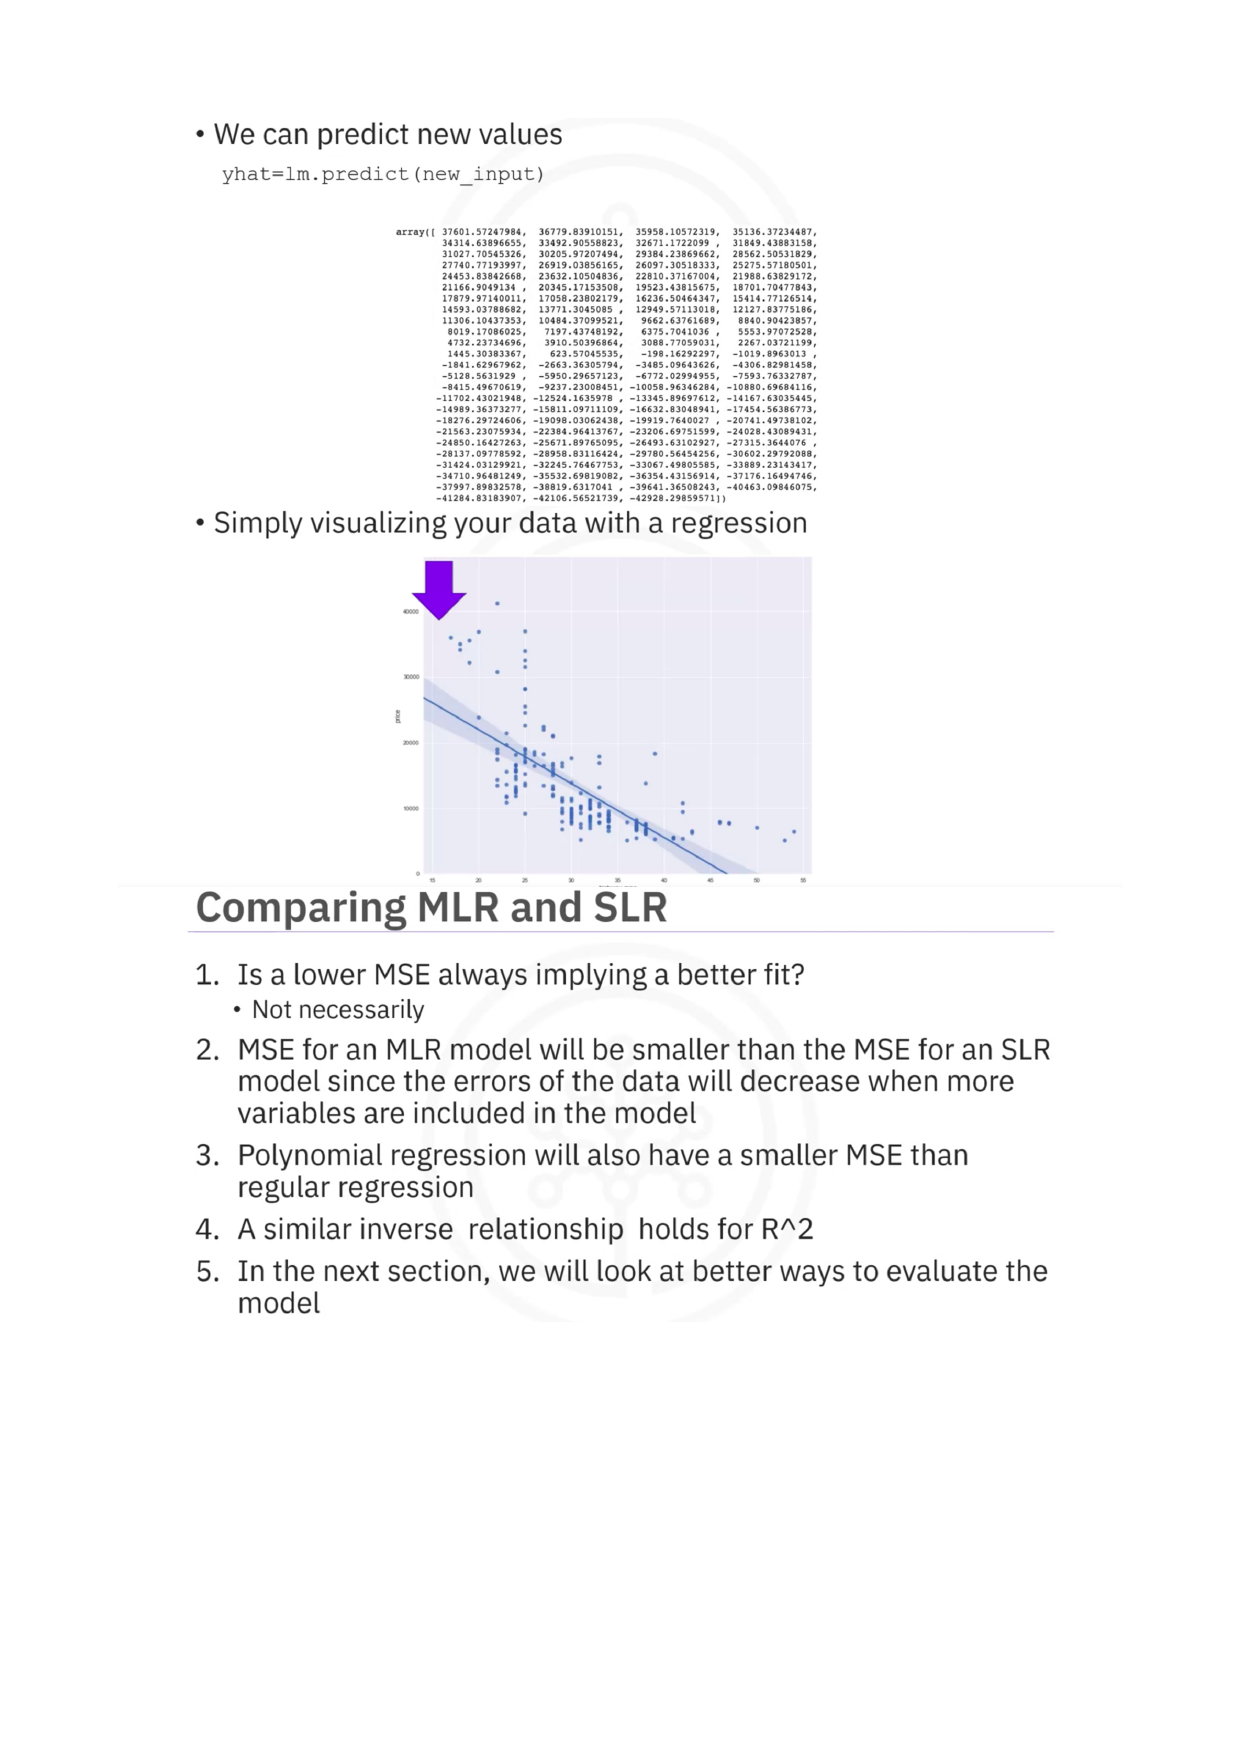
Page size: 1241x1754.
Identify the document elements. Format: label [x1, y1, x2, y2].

picture [118, 118, 1123, 1322]
